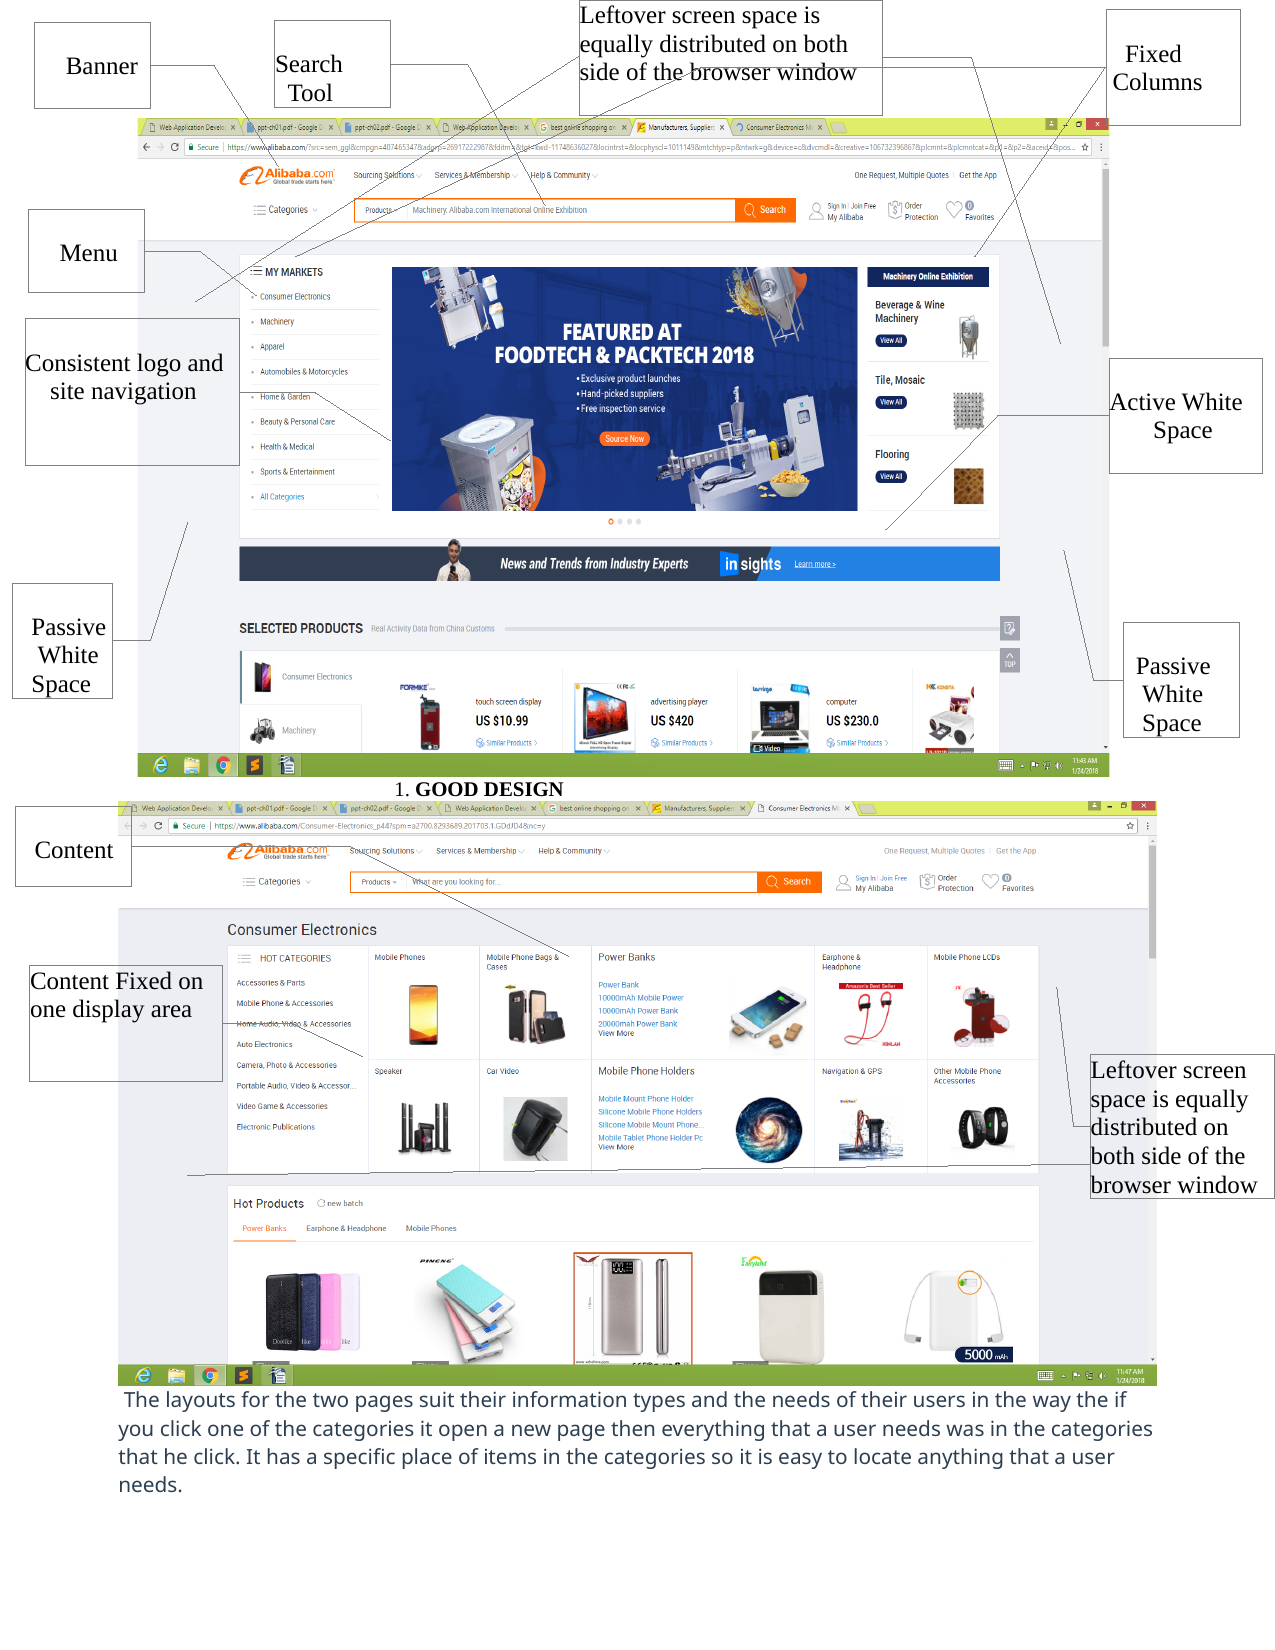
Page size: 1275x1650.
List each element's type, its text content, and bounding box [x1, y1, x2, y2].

text 1. GOOD DESIGN [118, 466, 137, 640]
picture [118, 966, 222, 1081]
text 1. GOOD DESIGN [1110, 126, 1157, 358]
picture [137, 118, 1110, 777]
text The layouts for the two pages suit their information types and the needs of their users in the way the if you click one of the categories it open a new page then everything that a user needs was in the categories that he click. It has a specific place of items in the categories so it is easy to locate anything that a user needs. [118, 1386, 1157, 1499]
text 1. GOOD DESIGN [1110, 359, 1157, 473]
picture [1094, 1154, 1099, 1163]
picture [1094, 1183, 1099, 1192]
picture [137, 210, 144, 292]
text 1. GOOD DESIGN [118, 293, 137, 318]
text 1. GOOD DESIGN [118, 319, 137, 465]
picture [1091, 1055, 1157, 1198]
text 1. GOOD DESIGN [1110, 474, 1157, 680]
text 1. GOOD DESIGN [1110, 118, 1157, 125]
picture [118, 801, 1157, 1386]
picture [118, 807, 131, 886]
text 1. GOOD DESIGN [1124, 623, 1157, 737]
text 1. GOOD DESIGN [118, 118, 137, 209]
text 1. GOOD DESIGN [118, 641, 1157, 801]
text 1. GOOD DESIGN [118, 210, 137, 292]
picture [137, 319, 239, 465]
